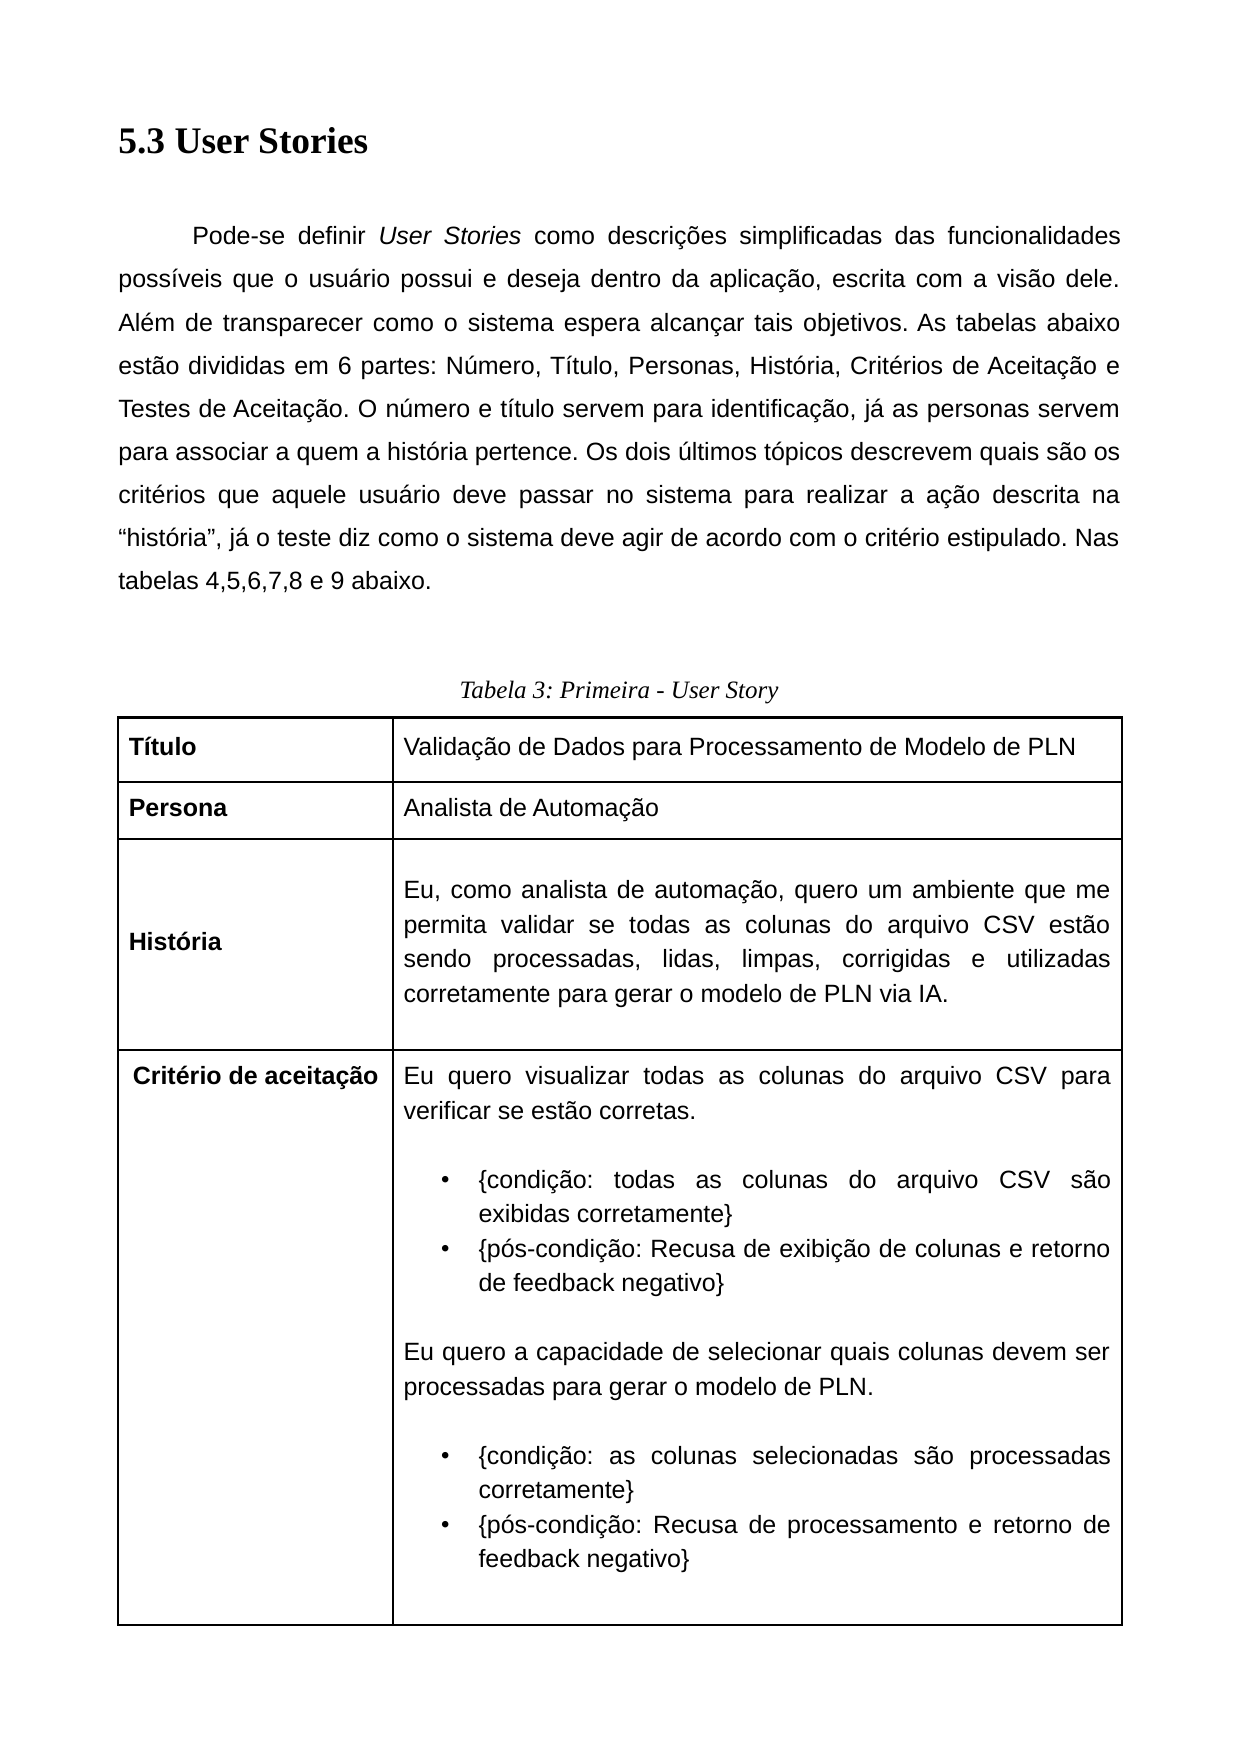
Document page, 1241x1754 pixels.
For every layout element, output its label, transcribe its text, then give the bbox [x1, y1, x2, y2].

subtitle 5.3 User Stories [118, 118, 1122, 161]
table_cell Eu, como analista de automação, quero um ambiente que me permita validar se todas as colunas do arquivo CSV estão sendo processadas, lidas, limpas, corrigidas e utilizadas corretamente para gerar o modelo de PLN via IA. [394, 840, 1121, 1049]
table_cell História [119, 840, 392, 1049]
table_header Validação de Dados para Processamento de Modelo de PLN [394, 719, 1121, 781]
text Tabela 3: Primeira - User Story [118, 675, 1122, 704]
table_cell Critério de aceitação [119, 1051, 392, 1624]
table_cell Persona [119, 783, 392, 838]
table_cell Analista de Automação [394, 783, 1121, 838]
text Pode-se definir User Stories como descrições simplificadas das funcionalidades possíveis que o usuário possui e deseja dentro da aplicação, escrita com a visão dele. Além de transparecer como o sistema espera alcançar tais objetivos. As tabelas abaixo estão divididas em 6 partes: Número, Título, Personas, História, Critérios de Aceitação e Testes de Aceitação. O número e título servem para identificação, já as personas servem para associar a quem a história pertence. Os dois últimos tópicos descrevem quais são os critérios que aquele usuário deve passar no sistema para realizar a ação descrita na “história”, já o teste diz como o sistema deve agir de acordo com o critério estipulado. Nas tabelas 4,5,6,7,8 e 9 abaixo. [118, 221, 1122, 595]
table_cell Eu quero visualizar todas as colunas do arquivo CSV para verificar se estão corretas. {condição: todas as colunas do arquivo CSV são exibidas corretamente} {pós-condição: Recusa de exibição de colunas e retorno de feedback negativo} Eu quero a capacidade de selecionar quais colunas devem ser processadas para gerar o modelo de PLN. {condição: as colunas selecionadas são processadas corretamente} {pós-condição: Recusa de processamento e retorno de feedback negativo} [394, 1051, 1121, 1624]
table_header Título [119, 719, 392, 781]
